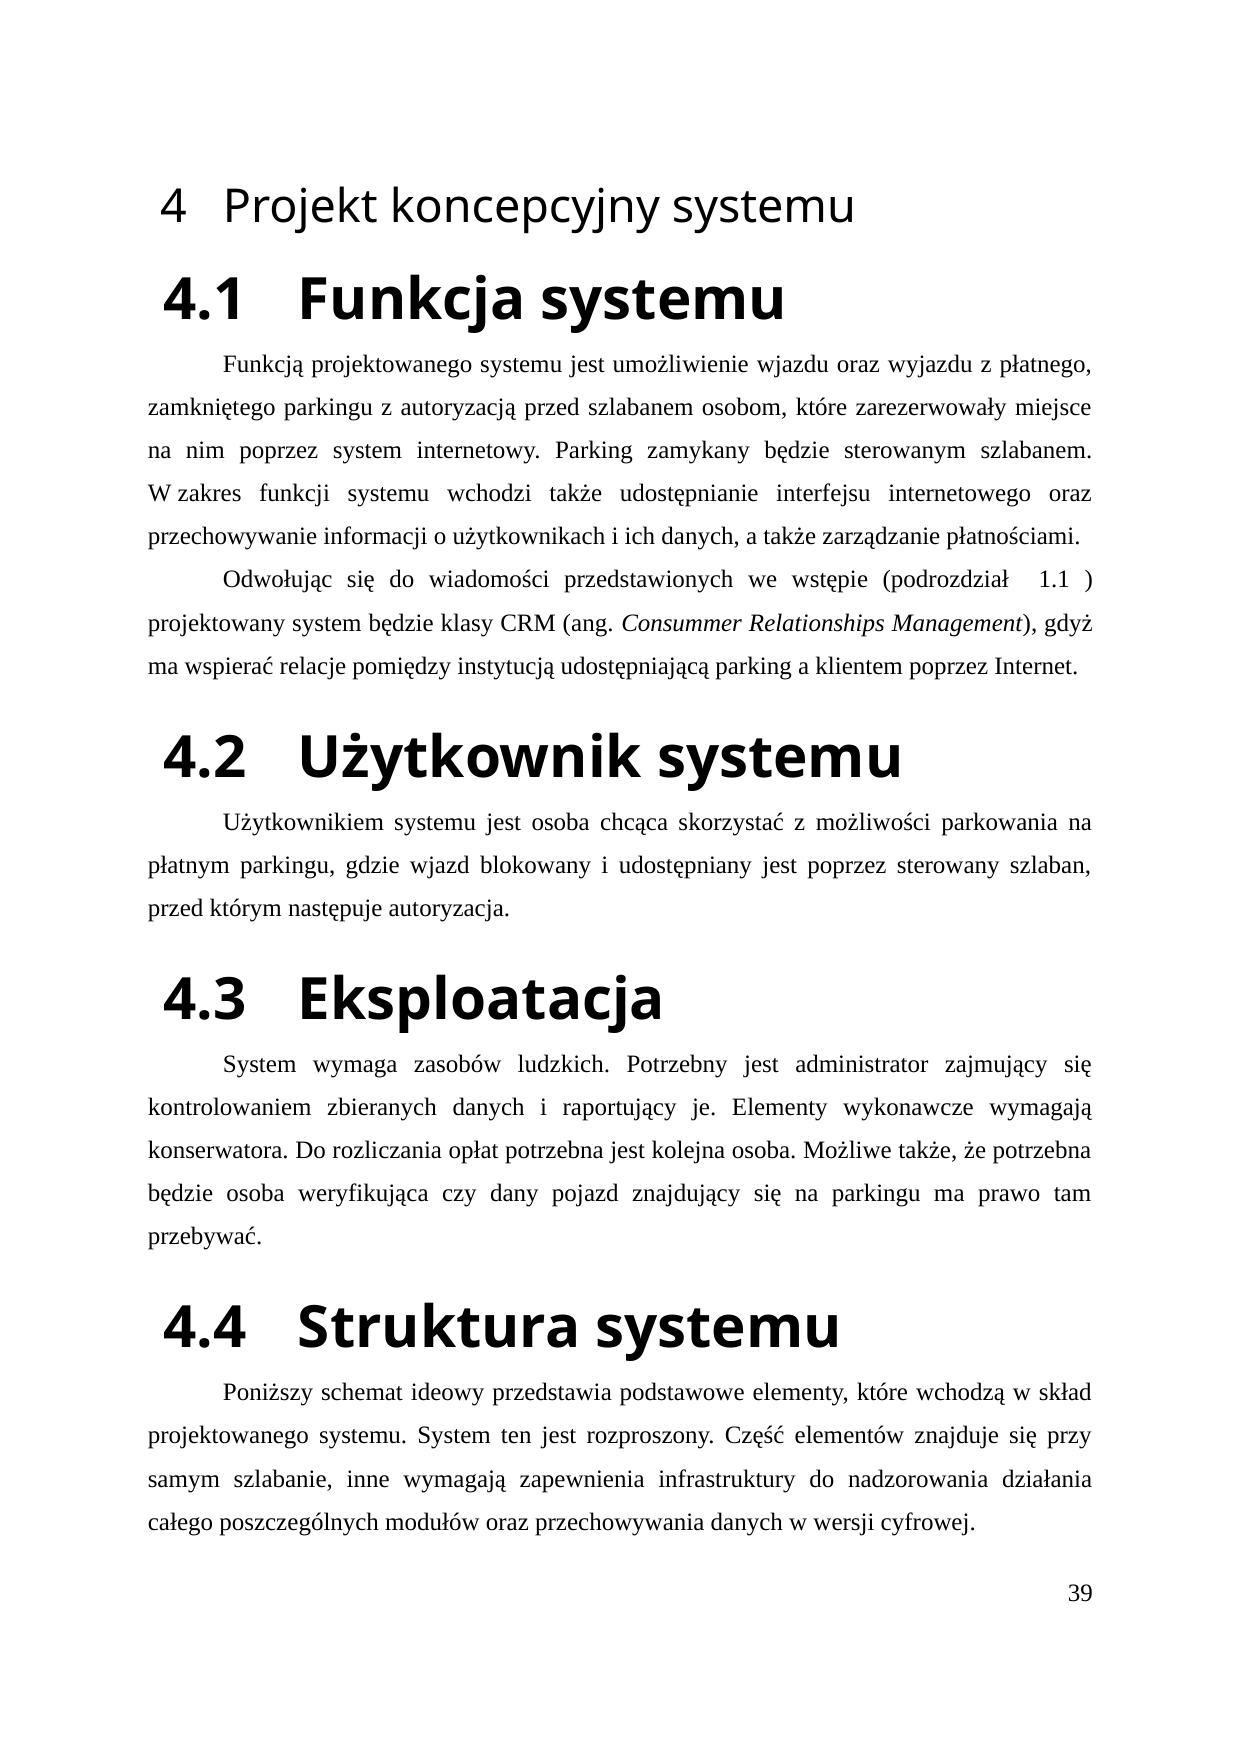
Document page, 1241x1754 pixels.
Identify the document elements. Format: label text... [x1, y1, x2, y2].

subtitle Projekt koncepcyjny systemu [148, 173, 1093, 236]
text System wymaga zasobów ludzkich. Potrzebny jest administrator zajmujący się kontrolowaniem zbieranych danych i raportujący je. Elementy wykonawcze wymagają konserwatora. Do rozliczania opłat potrzebna jest kolejna osoba. Możliwe także, że potrzebna będzie osoba weryfikująca czy dany pojazd znajdujący się na parkingu ma prawo tam przebywać. [148, 1049, 1093, 1250]
text Poniższy schemat ideowy przedstawia podstawowe elementy, które wchodzą w skład projektowanego systemu. System ten jest rozproszony. Część elementów znajduje się przy samym szlabanie, inne wymagają zapewnienia infrastruktury do nadzorowania działania całego poszczególnych modułów oraz przechowywania danych w wersji cyfrowej. [148, 1377, 1093, 1536]
text Odwołując się do wiadomości przedstawionych we wstępie (podrozdział 1.1) projektowany system będzie klasy CRM (ang. Consummer Relationships Management), gdyż ma wspierać relacje pomiędzy instytucją udostępniającą parking a klientem poprzez Internet. [148, 564, 1093, 679]
subtitle Funkcja systemu [148, 257, 1093, 336]
subtitle Struktura systemu [148, 1285, 1093, 1365]
text Użytkownikiem systemu jest osoba chcąca skorzystać z możliwości parkowania na płatnym parkingu, gdzie wjazd blokowany i udostępniany jest poprzez sterowany szlaban, przed którym następuje autoryzacja. [148, 807, 1093, 922]
subtitle Eksploatacja [148, 957, 1093, 1036]
text Funkcją projektowanego systemu jest umożliwienie wjazdu oraz wyjazdu z płatnego, zamkniętego parkingu z autoryzacją przed szlabanem osobom, które zarezerwowały miejsce na nim poprzez system internetowy. Parking zamykany będzie sterowanym szlabanem. W zakres funkcji systemu wchodzi także udostępnianie interfejsu internetowego oraz przechowywanie informacji o użytkownikach i ich danych, a także zarządzanie płatnościami. [148, 349, 1093, 550]
subtitle Użytkownik systemu [148, 715, 1093, 794]
